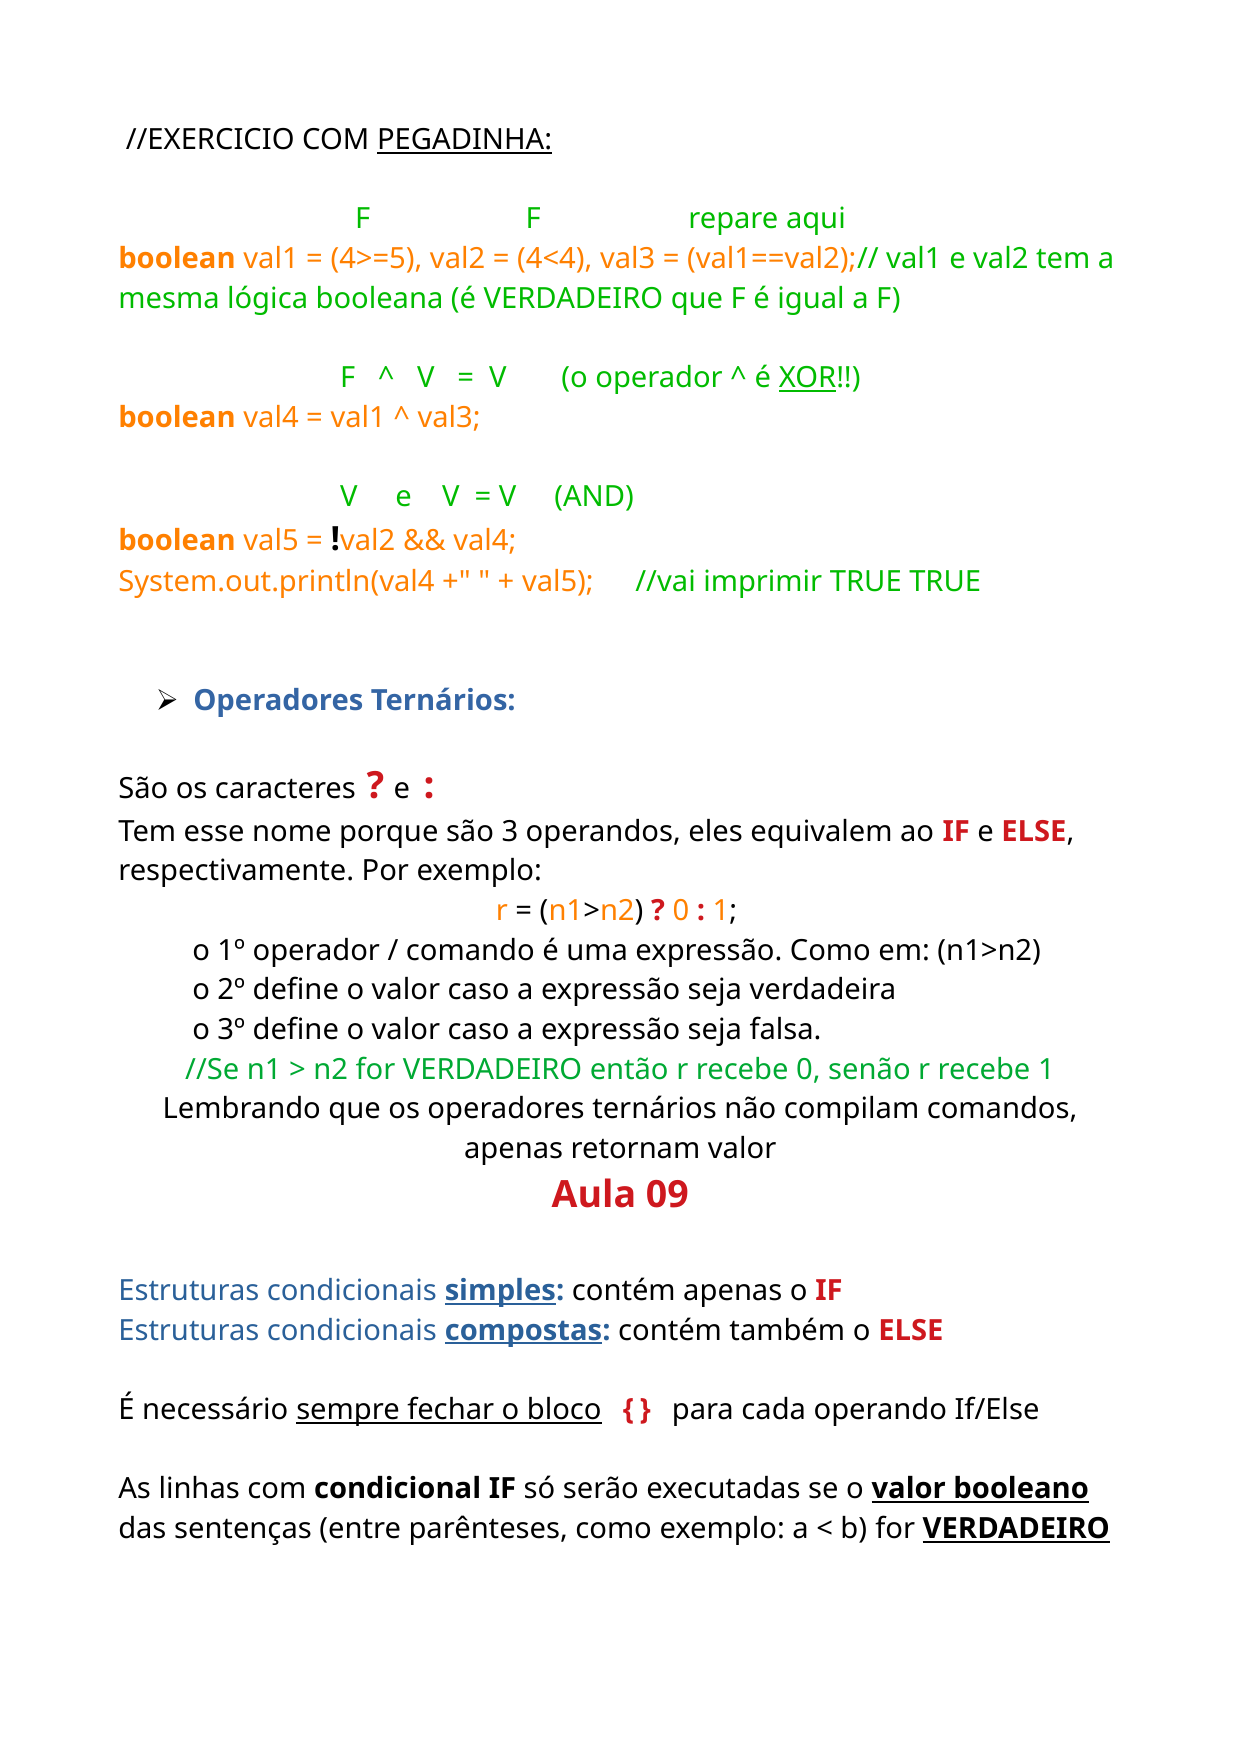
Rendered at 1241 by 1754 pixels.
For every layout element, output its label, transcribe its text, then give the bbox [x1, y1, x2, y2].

text o 3º define o valor caso a expressão seja falsa. [118, 1008, 1122, 1048]
text Estruturas condicionais compostas: contém também o ELSE [118, 1309, 1122, 1348]
text V e V = V (AND) [118, 475, 1122, 515]
text As linhas com condicional IF só serão executadas se o valor booleano das sentenças (entre parênteses, como exemplo: a < b) for VERDADEIRO [118, 1468, 1122, 1547]
text boolean val4 = val1 ^ val3; [118, 396, 1122, 436]
text F F repare aqui [118, 197, 1122, 237]
text boolean val1 = (4>=5), val2 = (4<4), val3 = (val1==val2);// val1 e val2 tem a mesma lógica booleana (é VERDADEIRO que F é igual a F) [118, 237, 1122, 317]
text //Se n1 > n2 for VERDADEIRO então r recebe 0, senão r recebe 1 [118, 1048, 1122, 1088]
text System.out.println(val4 +" " + val5); //vai imprimir TRUE TRUE [118, 560, 1122, 600]
text Estruturas condicionais simples: contém apenas o IF [118, 1269, 1122, 1309]
text r = (n1>n2) ? 0 : 1; [118, 889, 1122, 929]
text Aula 09 [118, 1167, 1122, 1218]
text //EXERCICIO COM PEGADINHA: [118, 118, 1122, 197]
text boolean val5 = !val2 && val4; [118, 515, 1122, 560]
text É necessário sempre fechar o bloco {} para cada operando If/Else [118, 1388, 1122, 1428]
text o 1º operador / comando é uma expressão. Como em: (n1>n2) [118, 929, 1122, 969]
text o 2º define o valor caso a expressão seja verdadeira [118, 969, 1122, 1008]
text F ^ V = V (o operador ^ é XOR!!) [118, 356, 1122, 396]
text Lembrando que os operadores ternários não compilam comandos, apenas retornam valor [118, 1088, 1122, 1167]
list Operadores Ternários: [156, 679, 1122, 719]
text São os caracteres ? e : Tem esse nome porque são 3 operandos, eles equivalem ao IF e ELSE, respectivamente. Por exemplo: [118, 759, 1122, 889]
